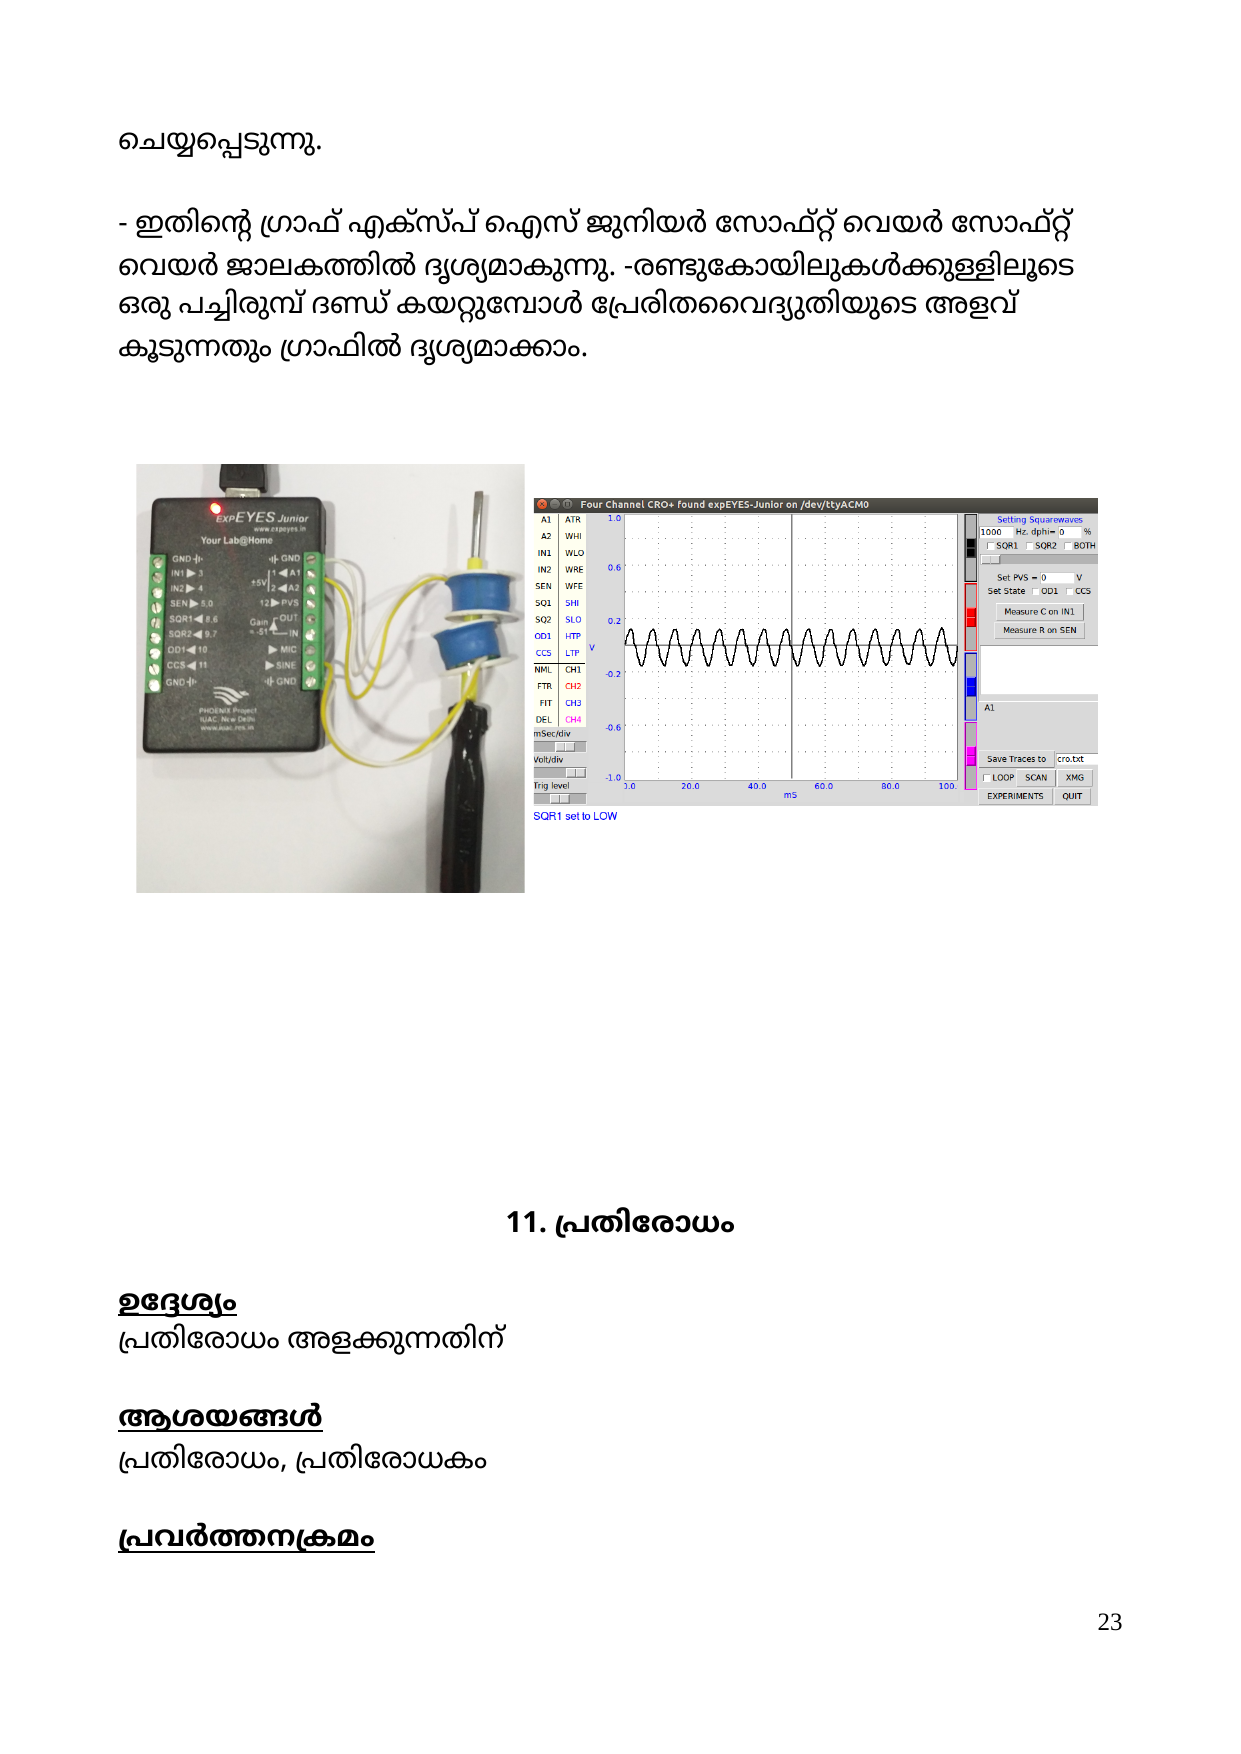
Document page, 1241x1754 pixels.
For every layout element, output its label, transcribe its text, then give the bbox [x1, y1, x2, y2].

text - ഇതിന്റെ ഗ്രാഫ് എക്സ്പ് ഐസ് ജുനിയര്‍ സോഫ്റ്റ് വെയര്‍ സോഫ്റ്റ് വെയര്‍ ജാലകത്തില്‍ ദൃശ്യമാകുന്നു. -രണ്ടുകോയിലുകള്‍ക്കുള്ളിലൂടെ ഒരു പച്ചിരുമ്പ് ദണ്ഡ് കയറ്റുമ്പോള്‍ പ്രേരിതവൈദ്യുതിയുടെ അളവ് കൂടുന്നതും ഗ്രാഫില്‍ ദൃശ്യമാക്കാം. [118, 201, 1122, 368]
text ചെയ്യപ്പെടുന്നു. [118, 118, 1122, 161]
text പ്രതിരോധം, പ്രതിരോധകം [118, 1438, 1122, 1481]
text പ്രതിരോധം അളക്കുന്നതിന് [118, 1322, 1122, 1360]
picture [168, 743, 399, 871]
text പ്രവർത്തനക്രമം [118, 1521, 1122, 1558]
text ഉദ്ദേശ്യം [118, 1284, 1122, 1322]
text ആശയങ്ങൾ [118, 1400, 1122, 1438]
text 11. പ്രതിരോധം [118, 1201, 1122, 1244]
picture [533, 498, 1098, 823]
